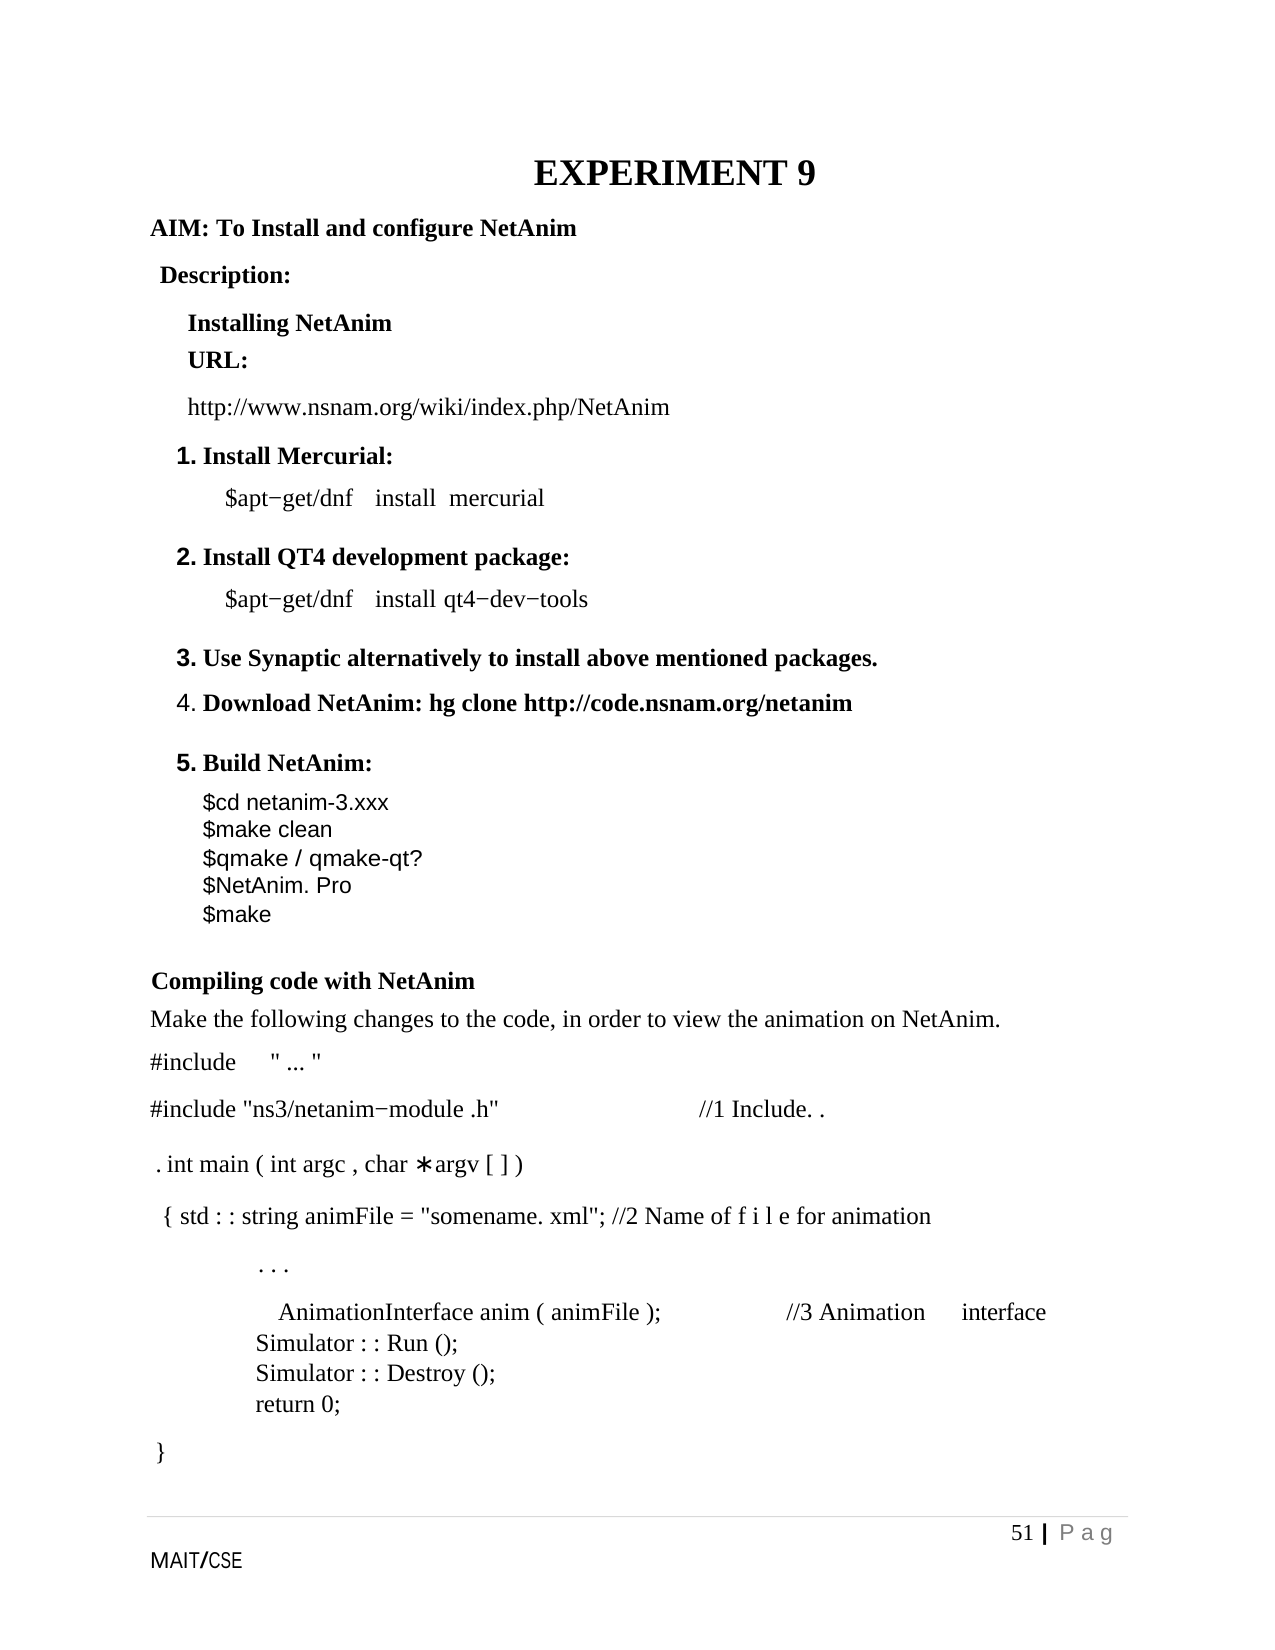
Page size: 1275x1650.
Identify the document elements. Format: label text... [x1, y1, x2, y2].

subtitle EXPERIMENT 9 [348, 150, 1002, 193]
list Download NetAnim: hg clone http://code.nsnam.org/netanim [176, 688, 1212, 717]
text http://www.nsnam.org/wiki/index.php/NetAnim [187, 392, 1212, 421]
text . . . [258, 1249, 1212, 1278]
text Installing NetAnim URL: [187, 308, 394, 374]
text $apt−get/dnf install mercurial [225, 483, 1212, 511]
subtitle Use Synaptic alternatively to install above mentioned packages. [176, 643, 1212, 672]
text $make [203, 901, 1212, 927]
text $make clean [203, 816, 1212, 843]
subtitle AIM: To Install and configure NetAnim Description: [150, 213, 579, 289]
text Make the following changes to the code, in order to view the animation on NetAnim. #include " ... " [150, 1004, 1002, 1076]
text #include "ns3/netanim−module .h" //1 Include. . . int main ( int argc , char ∗argv [ ] ) [150, 1094, 838, 1180]
text Simulator : : Destroy (); return 0; [255, 1358, 498, 1418]
text $qmake / qmake-qt? [203, 844, 1212, 871]
text $NetAnim. Pro [203, 872, 1212, 899]
text $apt−get/dnf install qt4−dev−tools [225, 584, 1212, 612]
subtitle Compiling code with NetAnim [151, 966, 1212, 995]
text $cd netanim-3.xxx [203, 788, 1212, 815]
text { std : : string animFile = "somename. xml"; //2 Name of f i l e for animation [162, 1202, 1212, 1230]
subtitle Install QT4 development package: [176, 542, 1212, 571]
text AnimationInterface anim ( animFile ); //3 Animation interface Simulator : : Run (); [255, 1297, 1049, 1356]
text } [154, 1437, 1212, 1466]
subtitle Install Mercurial: [176, 441, 1212, 469]
list Build NetAnim: [176, 747, 1212, 776]
